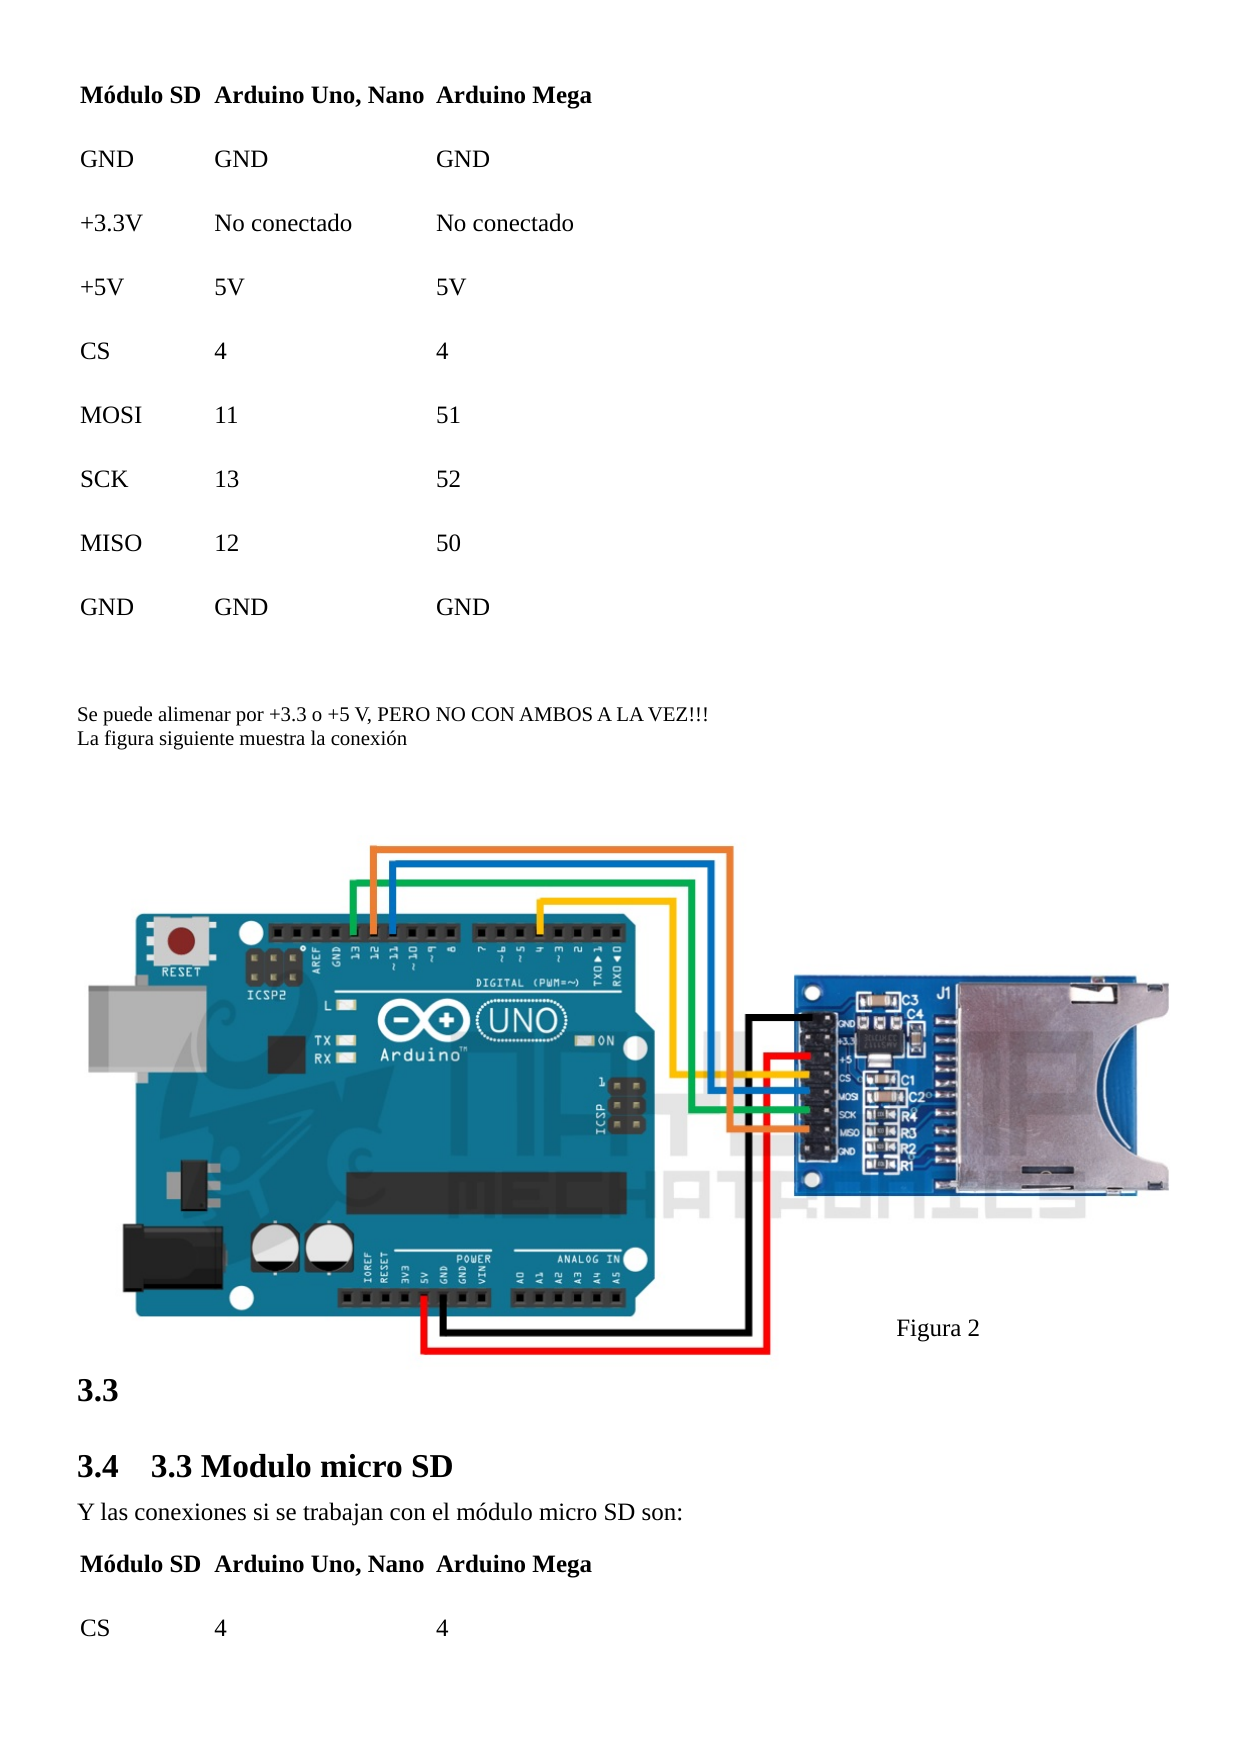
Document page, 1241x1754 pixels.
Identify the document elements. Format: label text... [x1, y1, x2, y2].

table_cell 4 [211, 333, 433, 397]
table_header Módulo SD [77, 77, 211, 141]
text Se puede alimenar por +3.3 o +5 V, PERO NO CON AMBOS A LA VEZ!!! [77, 701, 1163, 726]
table_header Arduino Uno, Nano [211, 77, 433, 141]
table_cell +5V [77, 269, 211, 333]
table_cell GND [433, 589, 605, 653]
table_header Módulo SD [77, 1546, 211, 1610]
table_cell MISO [77, 525, 211, 589]
text Y las conexiones si se trabajan con el módulo micro SD son: [77, 1497, 1163, 1526]
table_cell 13 [211, 461, 433, 525]
table_cell 5V [433, 269, 605, 333]
table_cell 50 [433, 525, 605, 589]
table_cell GND [211, 141, 433, 205]
table_cell GND [433, 141, 605, 205]
text La figura siguiente muestra la conexión [77, 726, 1163, 749]
table_cell SCK [77, 461, 211, 525]
table_cell 5V [211, 269, 433, 333]
subtitle 3.3 Modulo micro SD [77, 1446, 1163, 1484]
table_cell No conectado [433, 205, 605, 269]
table_header Arduino Uno, Nano [211, 1546, 433, 1610]
table_cell GND [77, 589, 211, 653]
table_cell GND [211, 589, 433, 653]
table_cell 51 [433, 397, 605, 461]
table_cell CS [77, 1610, 211, 1674]
table_cell 11 [211, 397, 433, 461]
table_cell +3.3V [77, 205, 211, 269]
table_cell 4 [211, 1610, 433, 1674]
table_cell GND [77, 141, 211, 205]
table_cell 4 [433, 1610, 605, 1674]
table_cell 12 [211, 525, 433, 589]
table_cell 4 [433, 333, 605, 397]
table_cell No conectado [211, 205, 433, 269]
table_cell 52 [433, 461, 605, 525]
table_header Arduino Mega [433, 1546, 605, 1610]
picture [83, 835, 1171, 1371]
table_cell MOSI [77, 397, 211, 461]
table_cell CS [77, 333, 211, 397]
table_header Arduino Mega [433, 77, 605, 141]
